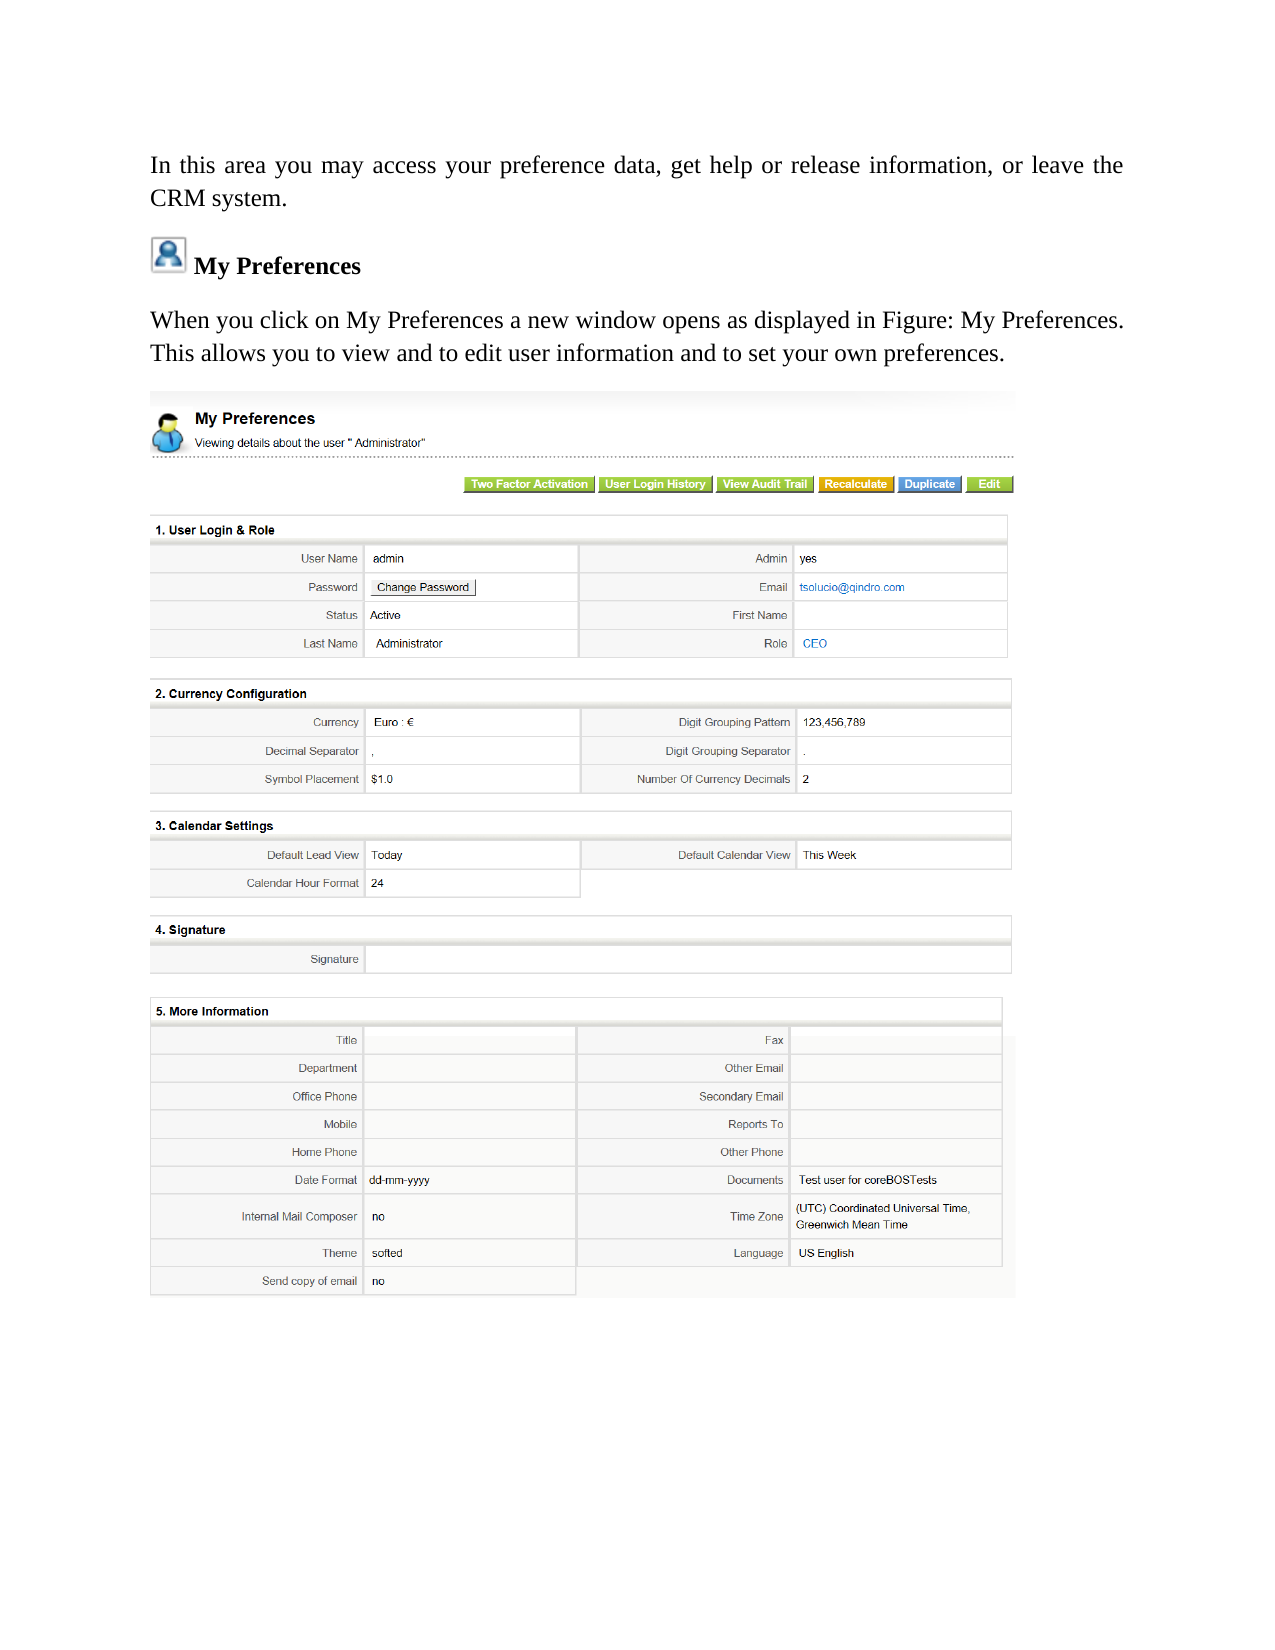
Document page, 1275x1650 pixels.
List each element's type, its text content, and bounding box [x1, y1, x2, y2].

picture [150, 236, 188, 275]
text In this area you may access your preference data, get help or release information, or leave the CRM system. [150, 150, 1125, 212]
picture [150, 997, 1016, 1298]
picture [150, 391, 1016, 658]
text My Preferences [150, 237, 1125, 280]
picture [150, 678, 1016, 977]
text When you click on My Preferences a new window opens as displayed in Figure: My Preferences. This allows you to view and to edit user information and to set your own preferences. [150, 305, 1125, 367]
